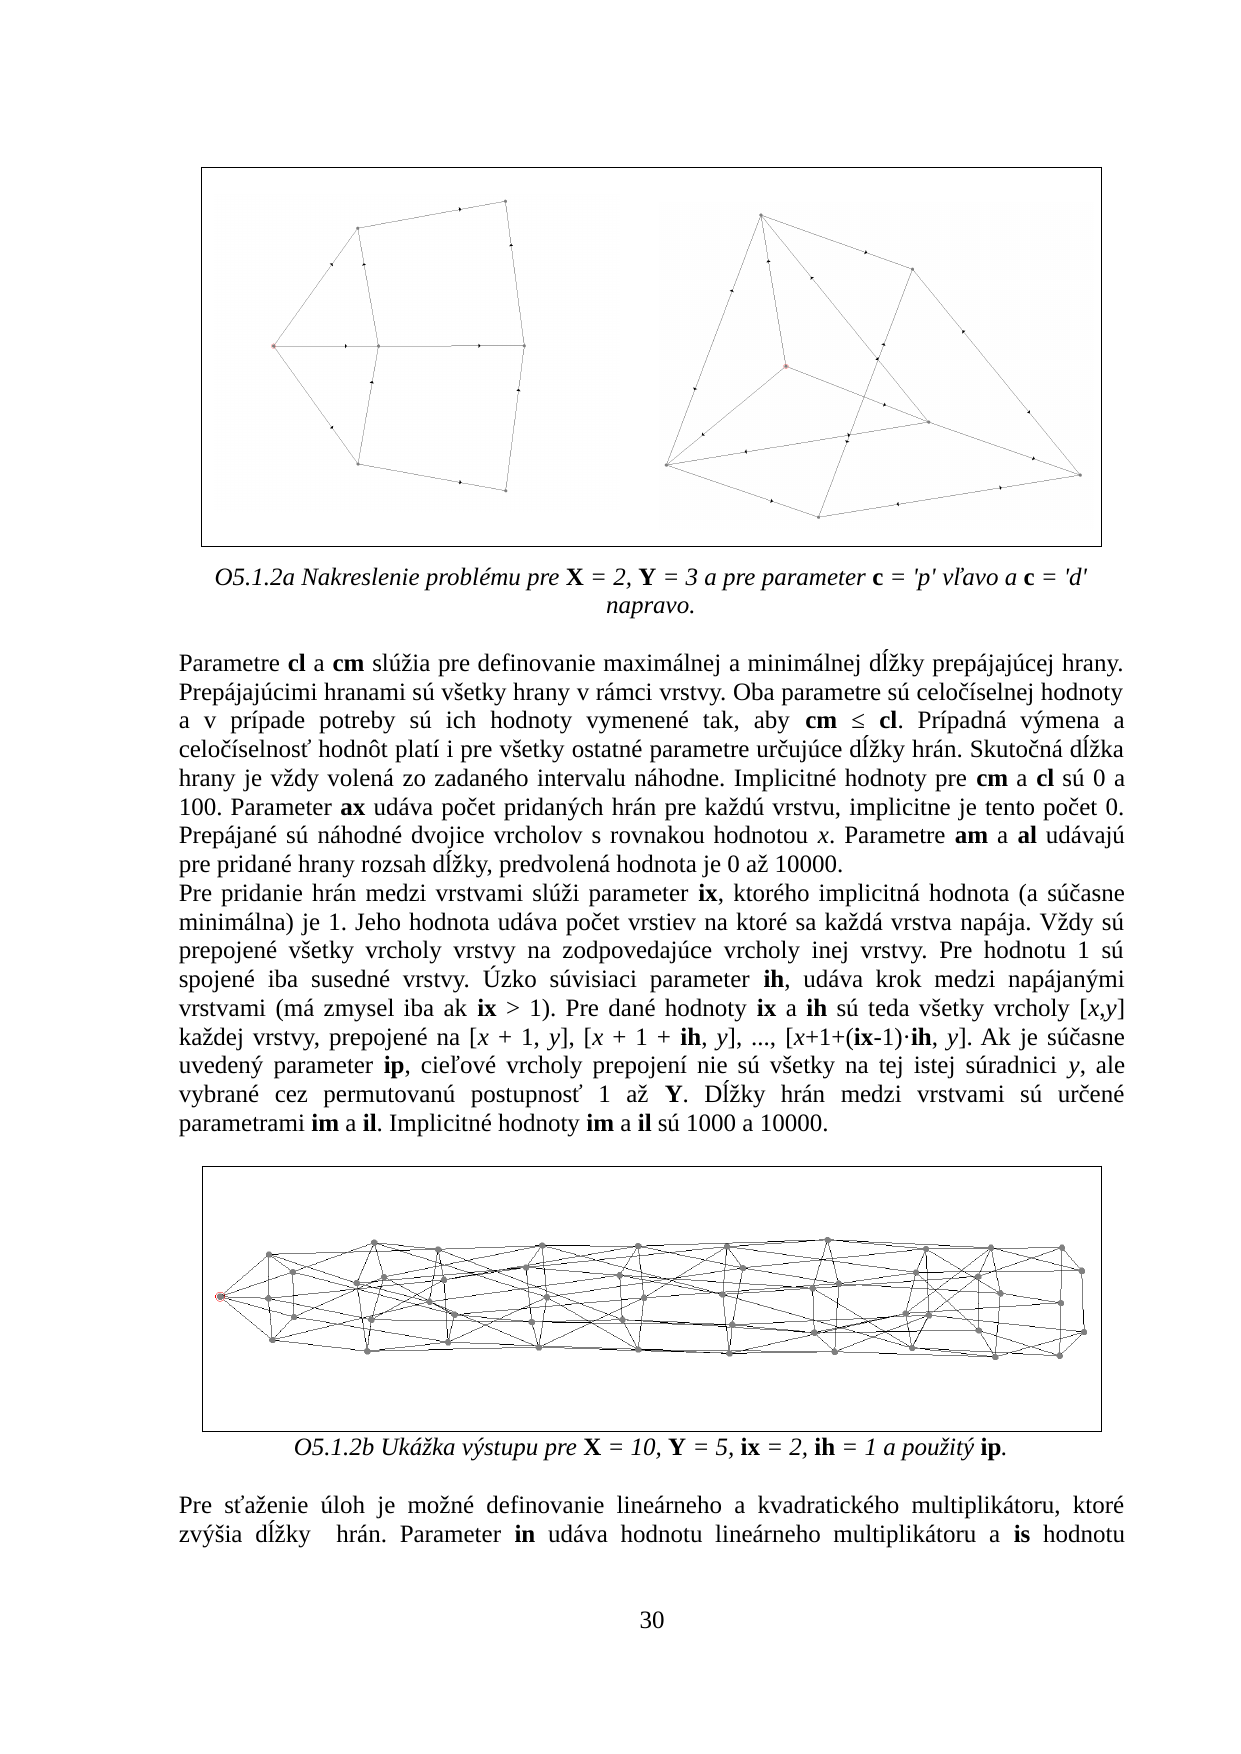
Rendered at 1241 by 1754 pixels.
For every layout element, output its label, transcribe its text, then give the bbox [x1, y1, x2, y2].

text Pre pridanie hrán medzi vrstvami slúži parameter ix, ktorého implicitná hodnota (a súčasne minimálna) je 1. Jeho hodnota udáva počet vrstiev na ktoré sa každá vrstva napája. Vždy sú prepojené všetky vrcholy vrstvy na zodpovedajúce vrcholy inej vrstvy. Pre hodnotu 1 sú spojené iba susedné vrstvy. Úzko súvisiaci parameter ih, udáva krok medzi napájanými vrstvami (má zmysel iba ak ix > 1). Pre dané hodnoty ix a ih sú teda všetky vrcholy [x,y] každej vrstvy, prepojené na [x + 1, y], [x + 1 + ih, y], ..., [x+1+(ix-1)·ih, y]. Ak je súčasne uvedený parameter ip, cieľové vrcholy prepojení nie sú všetky na tej istej súradnici y, ale vybrané cez permutovanú postupnosť 1 až Y. Dĺžky hrán medzi vrstvami sú určené parametrami im a il. Implicitné hodnoty im a il sú 1000 a 10000. [178, 878, 1125, 1137]
table_header [202, 168, 652, 546]
text O5.1.2a Nakreslenie problému pre X = 2, Y = 3 a pre parameter c = 'p' vľavo a c = 'd' napravo. [178, 562, 1125, 619]
text O5.1.2b Ukážka výstupu pre X = 10, Y = 5, ix = 2, ih = 1 a použitý ip. [178, 1166, 1125, 1461]
picture [205, 1169, 1098, 1429]
text Parametre cl a cm slúžia pre definovanie maximálnej a minimálnej dĺžky prepájajúcej hrany. Prepájajúcimi hranami sú všetky hrany v rámci vrstvy. Oba parametre sú celočíselnej hodnoty a v prípade potreby sú ich hodnoty vymenené tak, aby cm ≤ cl. Prípadná výmena a celočíselnosť hodnôt platí i pre všetky ostatné parametre určujúce dĺžky hrán. Skutočná dĺžka hrany je vždy volená zo zadaného intervalu náhodne. Implicitné hodnoty pre cm a cl sú 0 a 100. Parameter ax udáva počet pridaných hrán pre každú vrstvu, implicitne je tento počet 0. Prepájané sú náhodné dvojice vrcholov s rovnakou hodnotou x. Parametre am a al udávajú pre pridané hrany rozsah dĺžky, predvolená hodnota je 0 až 10000. [178, 648, 1125, 878]
picture [659, 202, 1095, 530]
picture [213, 194, 621, 512]
table_header [652, 168, 1101, 546]
text Pre sťaženie úloh je možné definovanie lineárneho a kvadratického multiplikátoru, ktoré zvýšia dĺžky hrán. Parameter in udáva hodnotu lineárneho multiplikátoru a is hodnotu [178, 1490, 1125, 1547]
